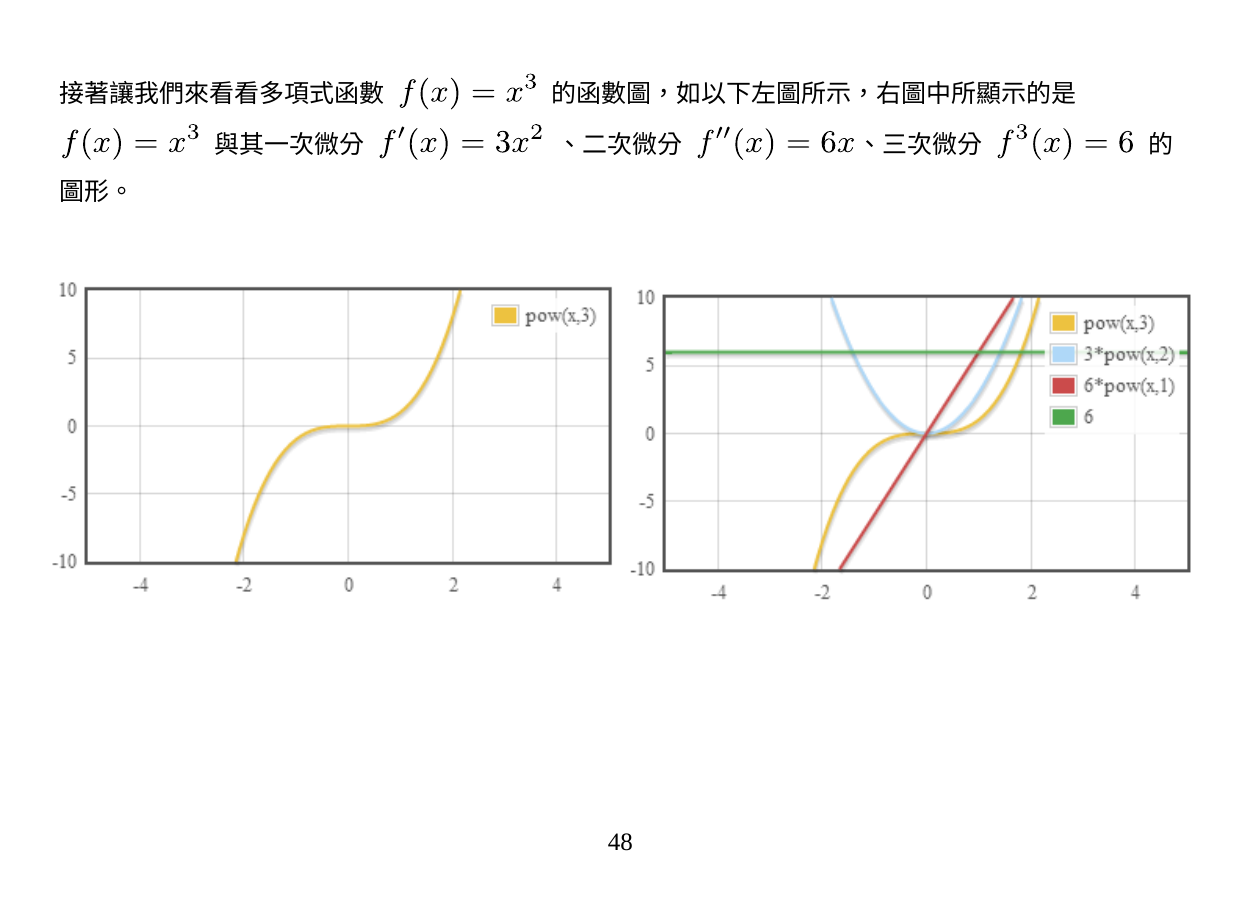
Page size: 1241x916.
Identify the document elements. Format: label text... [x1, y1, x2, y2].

picture [630, 284, 1197, 604]
picture [52, 278, 623, 595]
text 接著讓我們來看看多項式函數 的函數圖，如以下左圖所示，右圖中所顯示的是 與其一次微分 、二次微分 、三次微分 的圖形。 [59, 71, 1181, 208]
